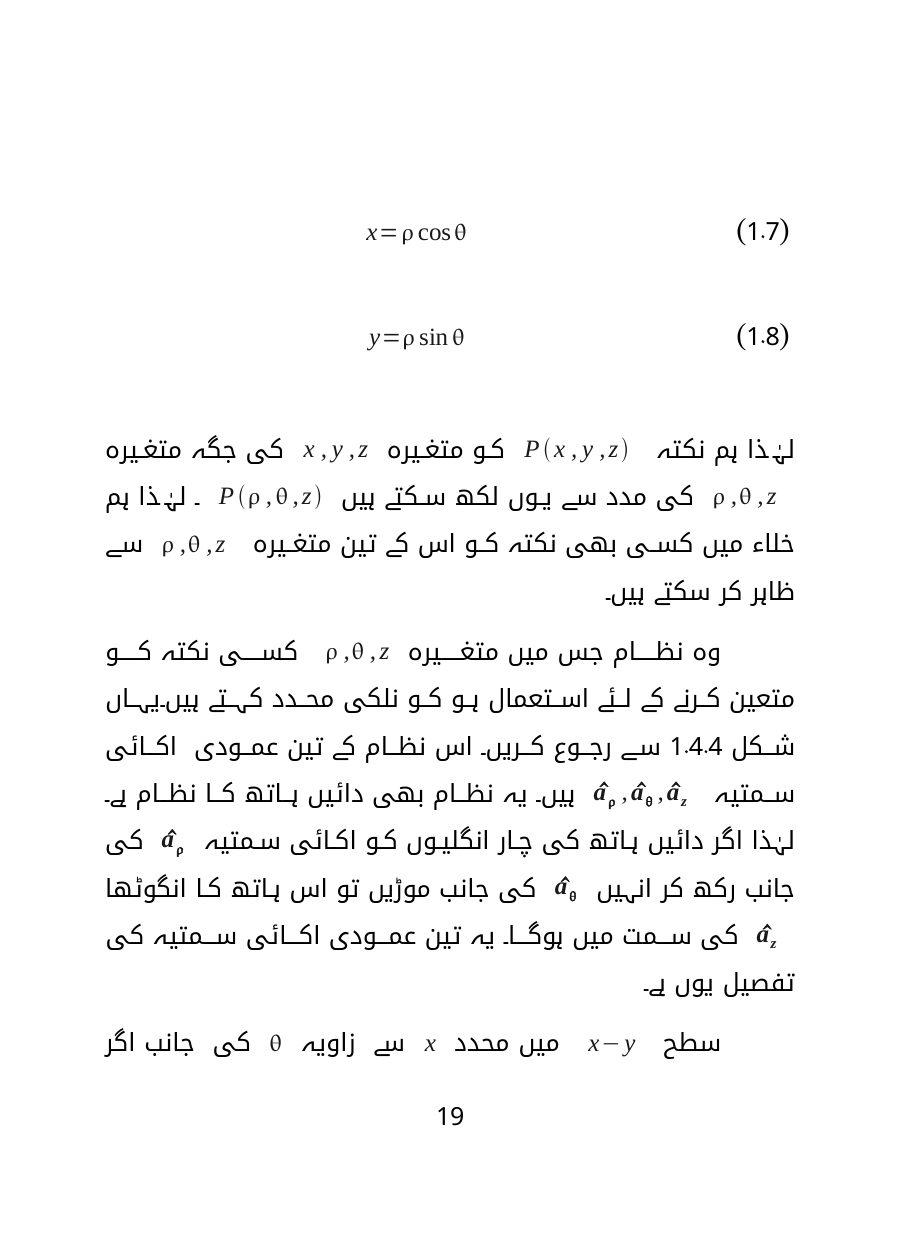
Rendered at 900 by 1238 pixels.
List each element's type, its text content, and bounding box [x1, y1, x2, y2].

table_header (1.8) [718, 308, 795, 379]
table_header (1.7) [718, 203, 795, 274]
table_header [105, 308, 718, 379]
text لہٰذا ہم نکتہ کو متغیرہکی جگہ متغیرہکی مدد سے یوں لکھ سکتے ہیں۔ لہٰذا ہم خلاء میں کسی بھی نکتہ کو اس کے تین متغیرہ سے ظاہر کر سکتے ہیں۔ [105, 426, 795, 616]
text وہ نظام جس میں متغیرہ کسی نکتہ کو متعین کرنے کے لئے استعمال ہو کو نلکی محدد کہتے ہیں۔یہاں شکل 14 سے رجوع کریں۔ اس نظام کے تین عمودی اکائی سمتیہ ہیں۔ یہ نظام بھی دائیں ہاتھ کا نظام ہے۔ لہٰذا اگر دائیں ہاتھ کی چار انگلیوں کو اکائی سمتیہکی جانب رکھ کر انہیںکی جانب موڑیں تو اس ہاتھ کا انگوٹھاکی سمت میں ہوگا۔ یہ تین عمودی اکائی سمتیہ کی تفصیل یوں ہے۔ [105, 628, 795, 1007]
table_header [105, 203, 718, 274]
text سطح میں محددسے زاویہکی جانب اگر اکائی سمتیہ بنائی جائے تو یہ اکائی سمتیہہو گی۔ اگر اسی سطح پر اکائی سمتیہکی عمودی سمت میں، زاویہ بڑھانے والے سمت میں، ایک اکائی سمتیہ بنائی جائے تو یہ اکائی سمتیہہو گی۔ اکائی سمتیہوہی اکائی سمتیہ ہے جو کارتیسی محدد نظام میں تھی۔ [105, 1020, 795, 1067]
